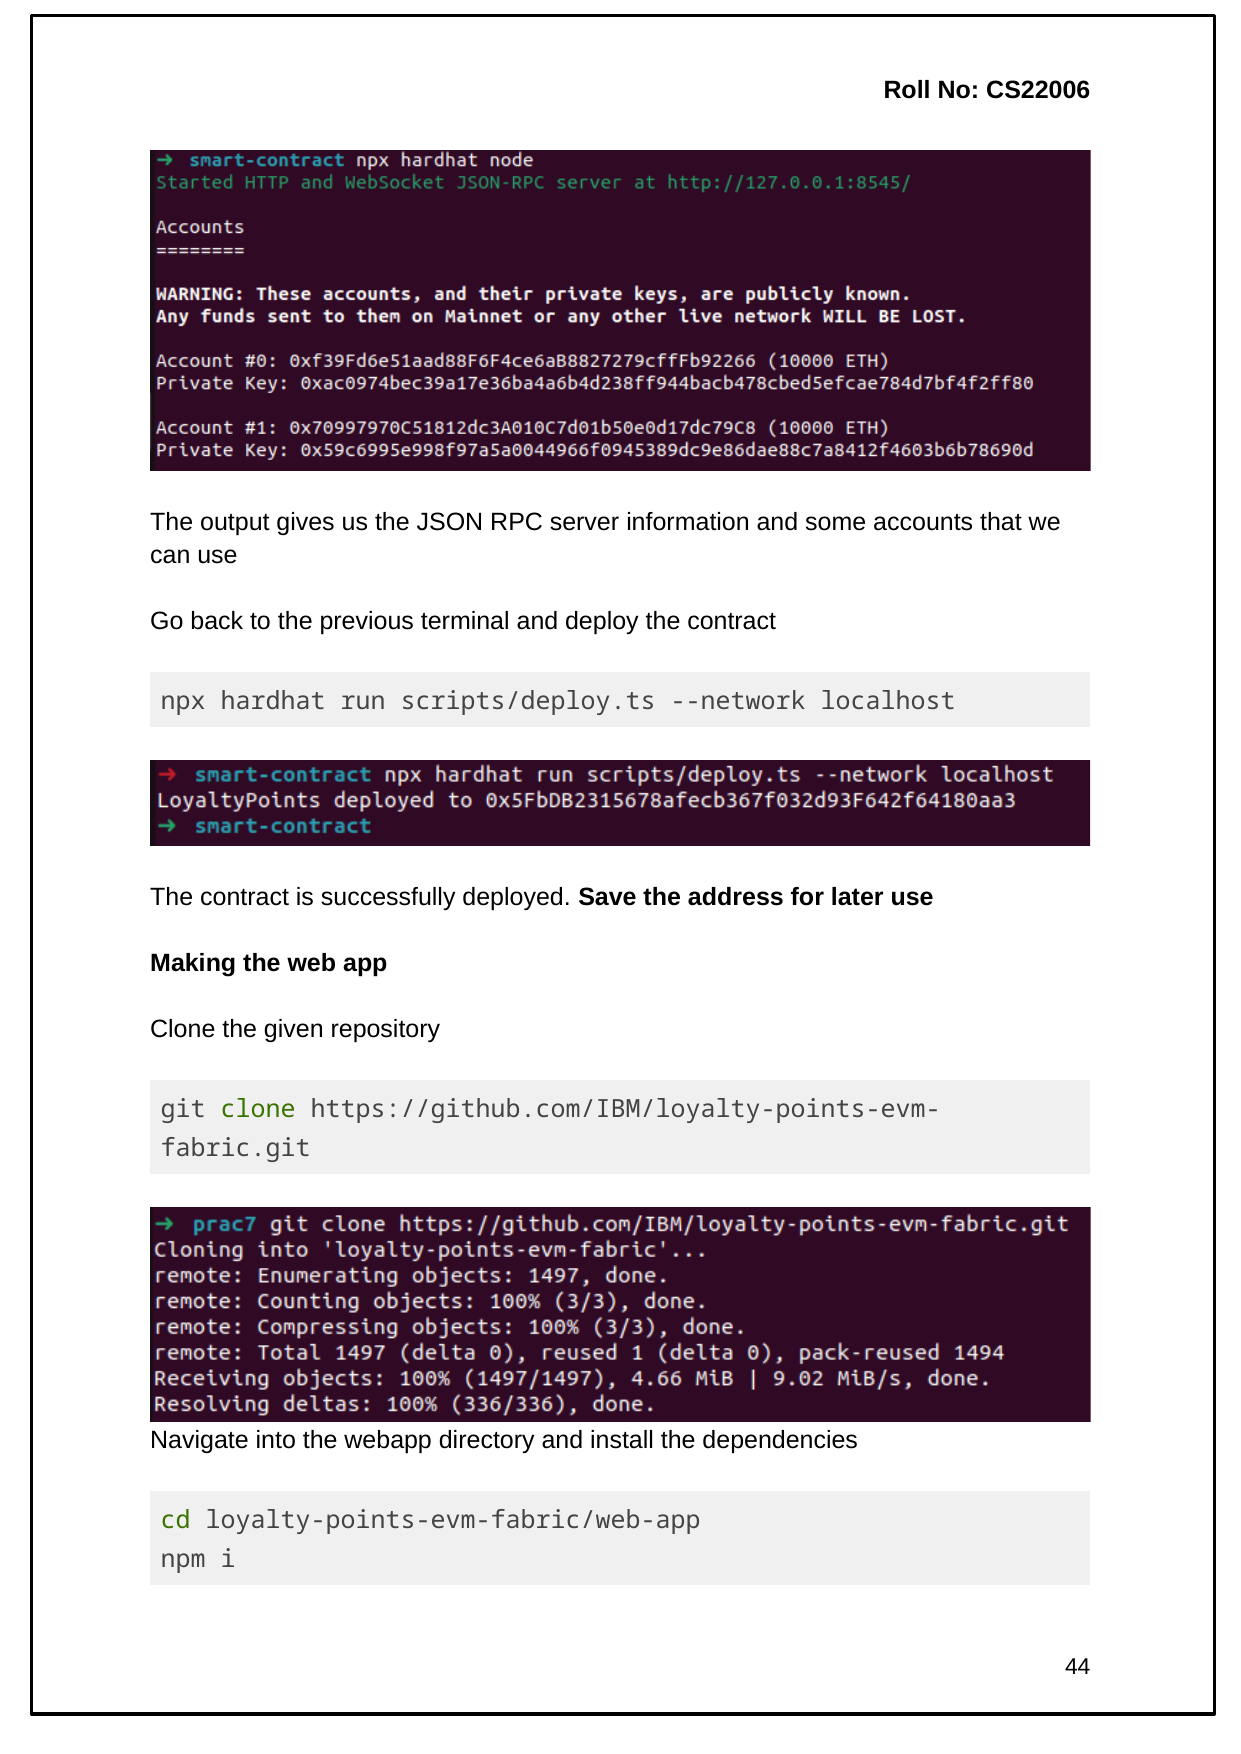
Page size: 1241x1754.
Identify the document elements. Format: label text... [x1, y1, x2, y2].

text Navigate into the webapp directory and install the dependencies [150, 1425, 1090, 1454]
table_header npx hardhat run scripts/deploy.ts --network localhost [150, 672, 1090, 727]
picture [150, 150, 1091, 471]
table_header cd loyalty-points-evm-fabric/web-app npm i [150, 1491, 1090, 1585]
text The contract is successfully deployed. Save the address for later use [150, 882, 1090, 911]
text Clone the given repository [150, 1014, 1090, 1043]
text The output gives us the JSON RPC server information and some accounts that we can use [150, 507, 1090, 569]
text Making the web app [150, 948, 1090, 977]
picture [150, 760, 1091, 846]
picture [150, 1207, 1091, 1422]
table_header git clone https://github.com/IBM/loyalty-points-evm-fabric.git [150, 1080, 1090, 1174]
text Go back to the previous terminal and deploy the contract [150, 606, 1090, 635]
